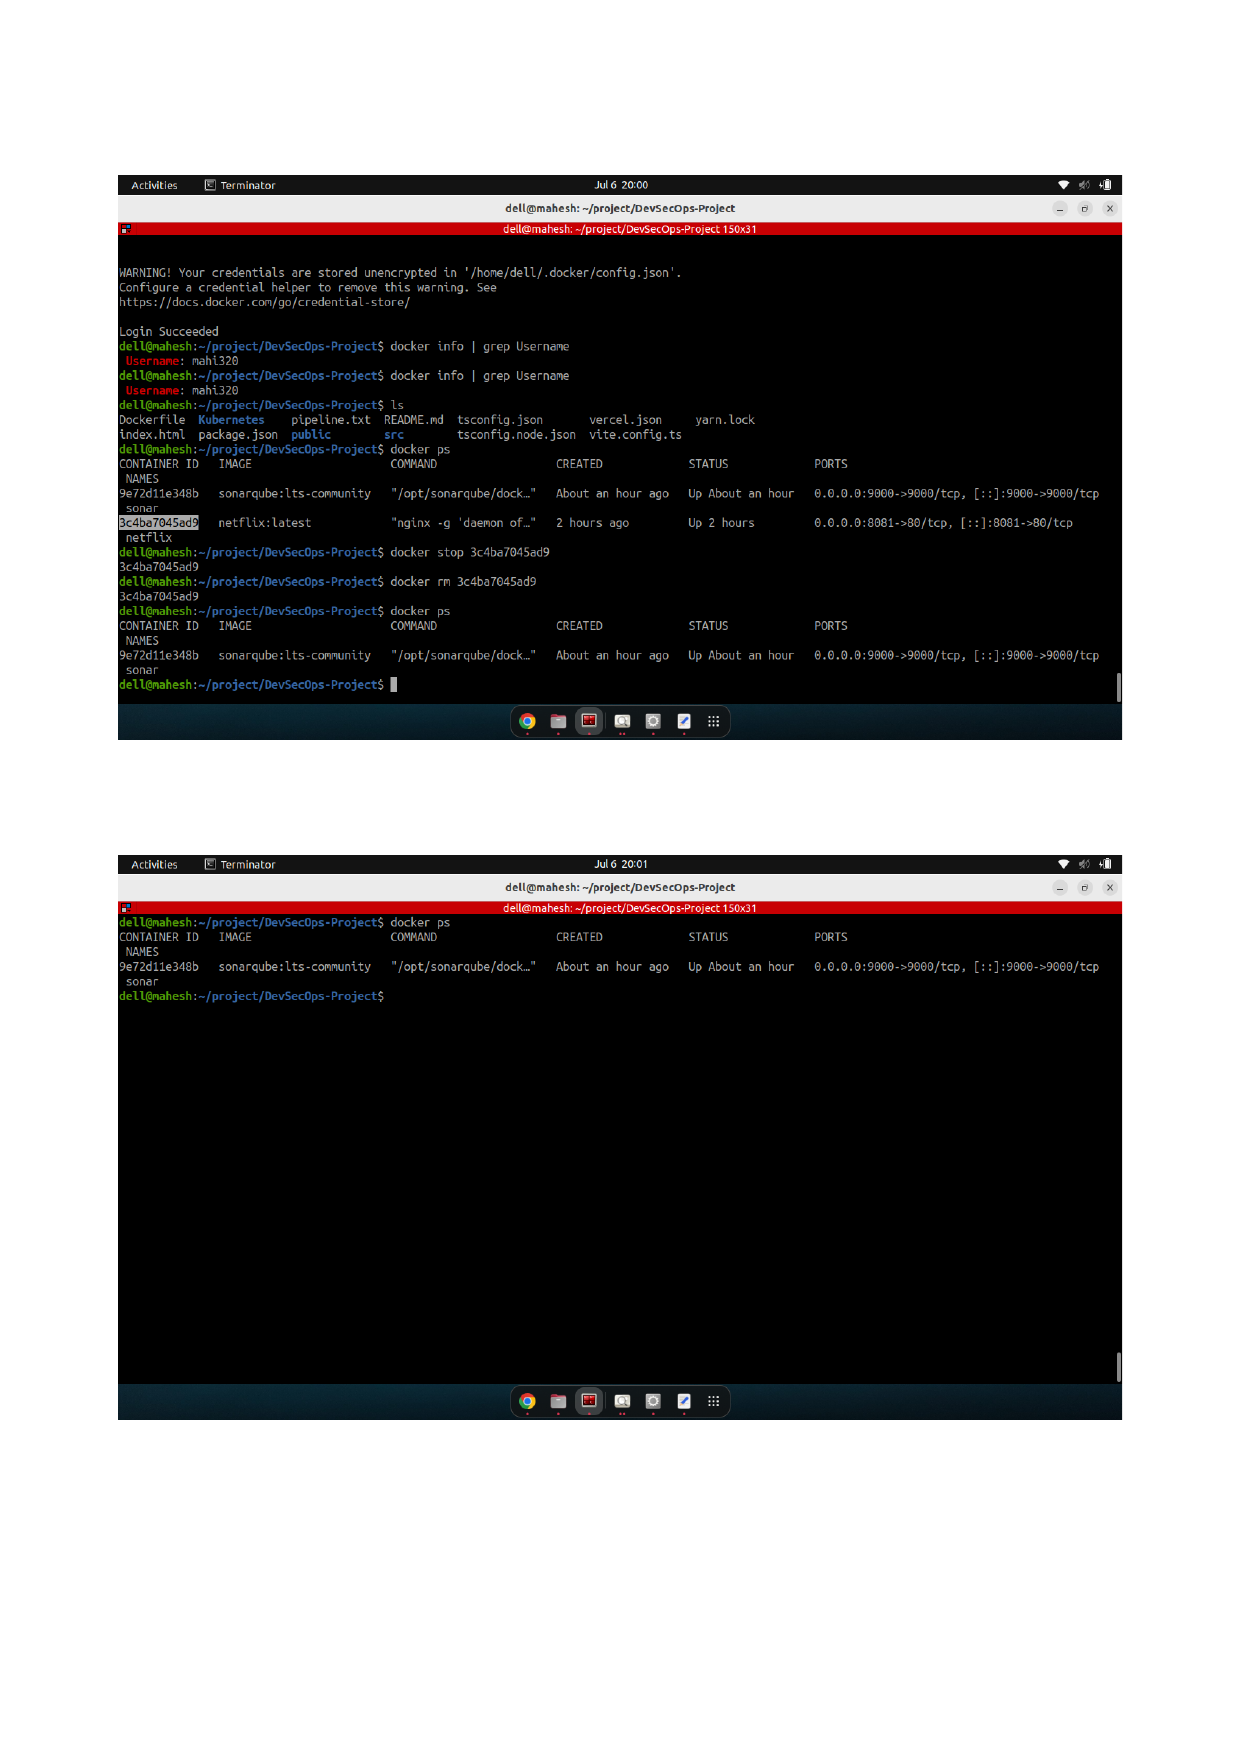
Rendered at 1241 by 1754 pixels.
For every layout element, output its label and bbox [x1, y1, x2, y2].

picture [118, 855, 1123, 1420]
picture [118, 175, 1123, 740]
